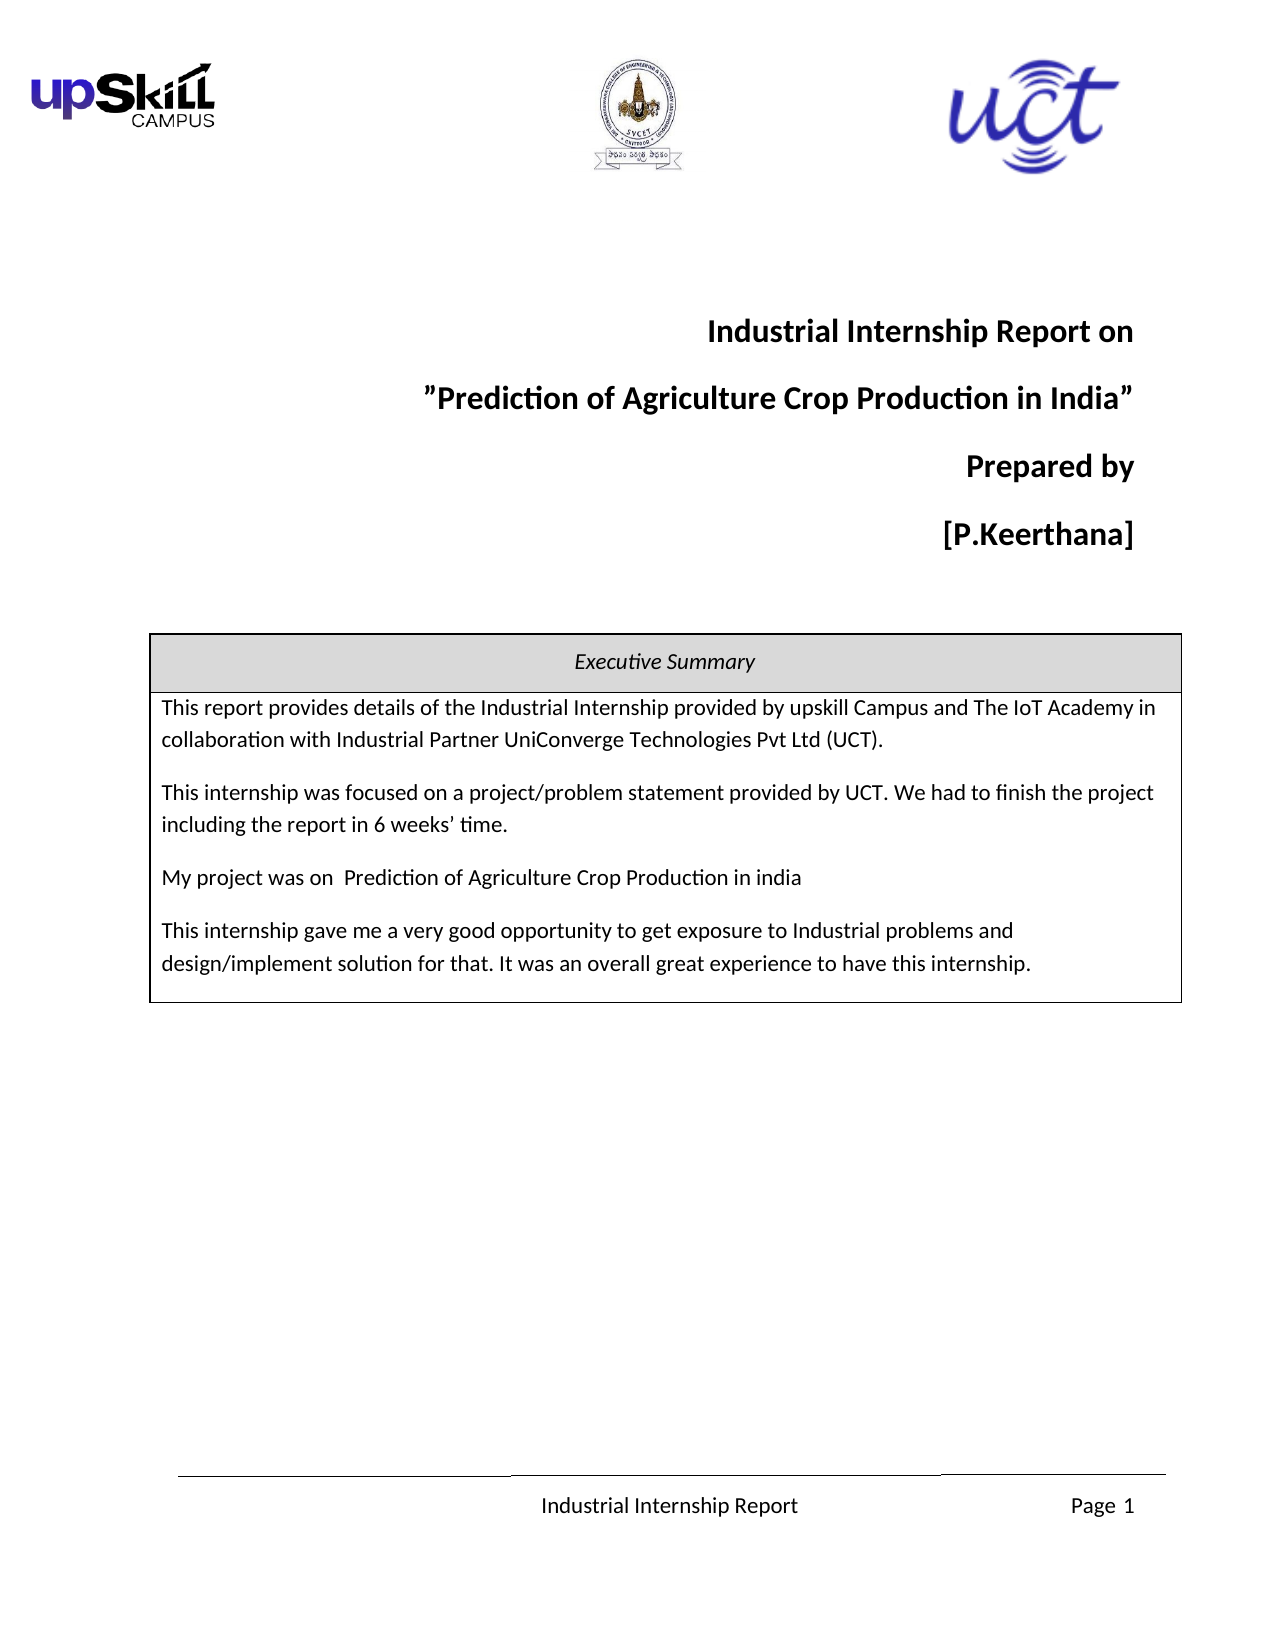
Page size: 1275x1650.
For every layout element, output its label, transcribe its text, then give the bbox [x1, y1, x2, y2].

table_header Executive Summary [151, 635, 1181, 692]
text ”Prediction of Agriculture Crop Production in India” [150, 377, 1134, 418]
table_cell This report provides details of the Industrial Internship provided by upskill Campus and The IoT Academy in collaboration with Industrial Partner UniConverge Technologies Pvt Ltd (UCT). This internship was focused on a project/problem statement provided by UCT. We had to finish the project including the report in 6 weeks’ time. My project was on Prediction of Agriculture Crop Production in india This internship gave me a very good opportunity to get exposure to Industrial problems and design/implement solution for that. It was an overall great experience to have this internship. [151, 693, 1181, 1001]
text Prepared by [150, 445, 1134, 486]
text [P.Keerthana] [150, 512, 1134, 553]
text Industrial Internship Report on [150, 310, 1134, 350]
